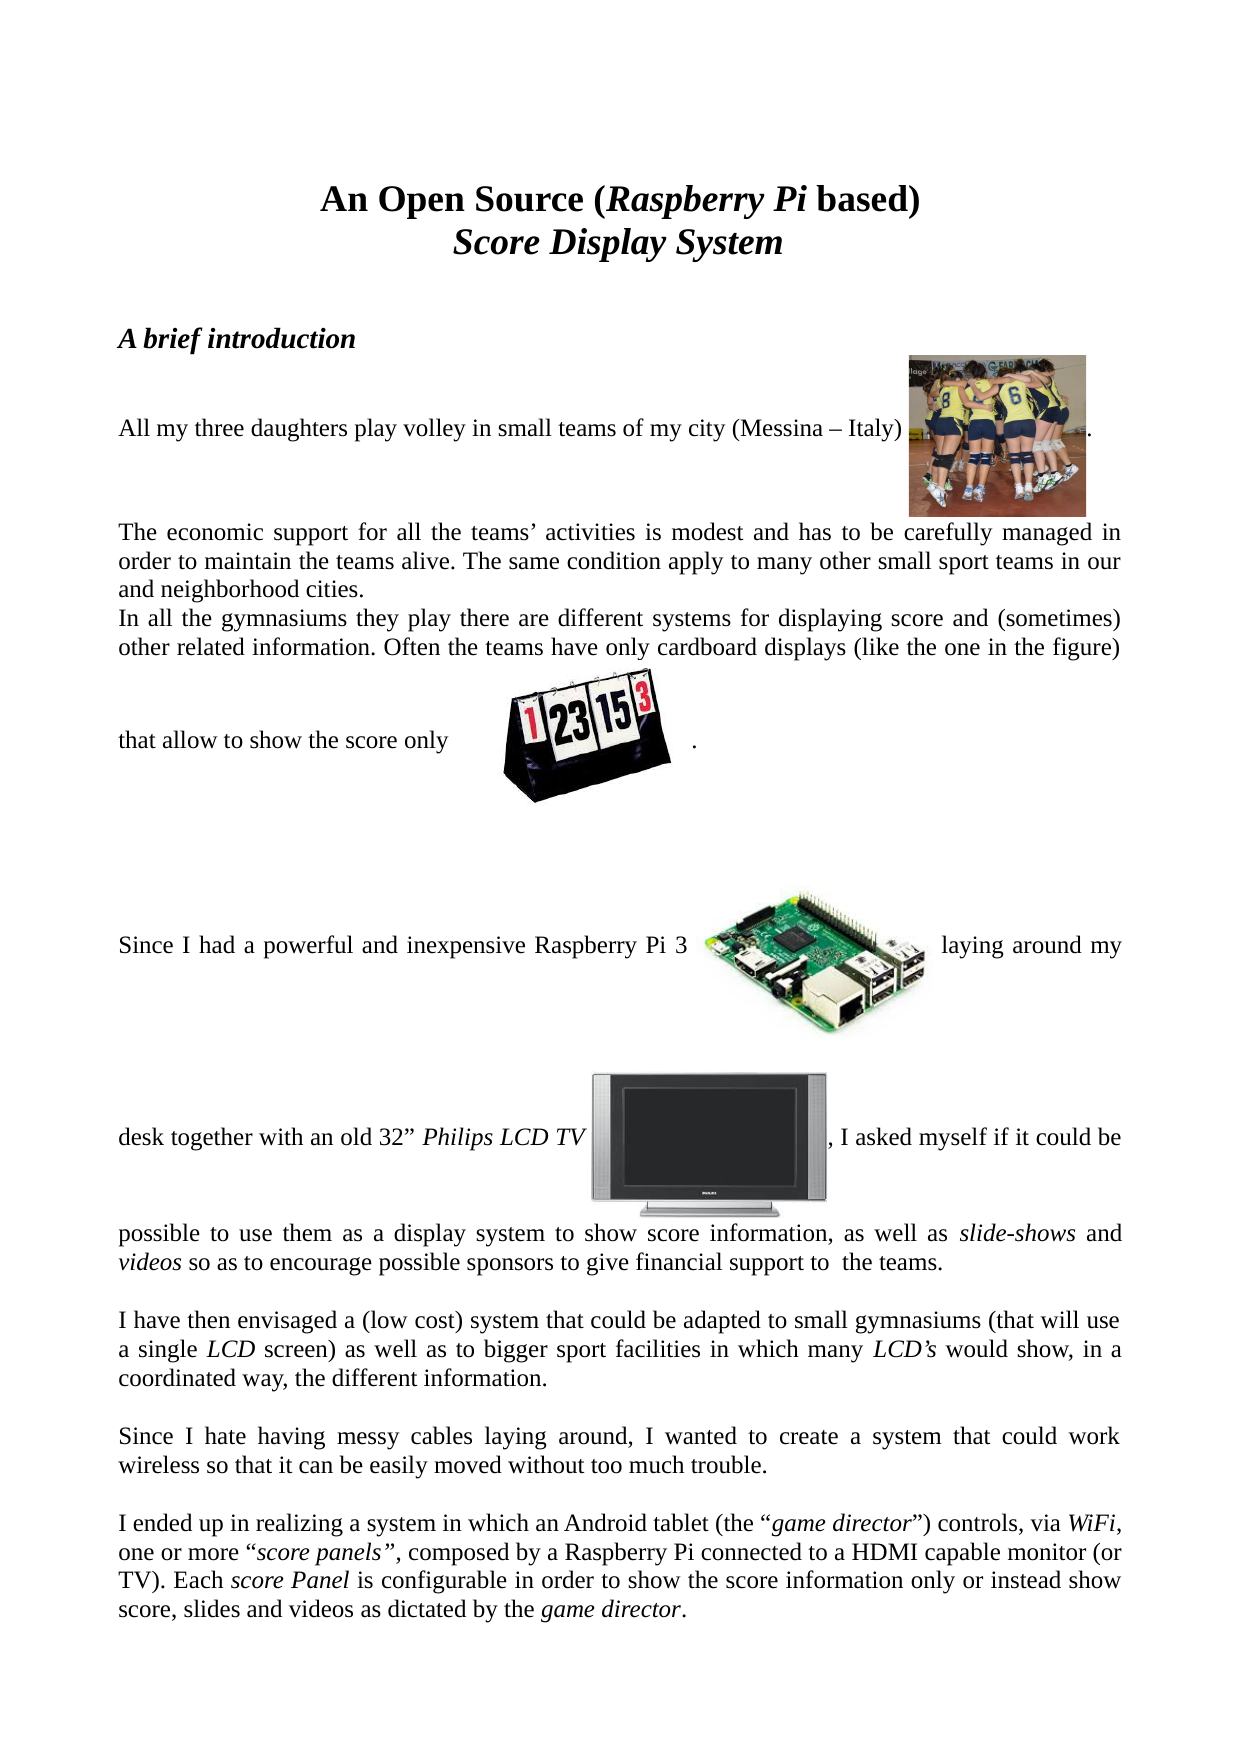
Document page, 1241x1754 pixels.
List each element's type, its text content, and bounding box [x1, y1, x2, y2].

text Since I hate having messy cables laying around, I wanted to create a system that could work wireless so that it can be easily moved without too much trouble. [118, 1421, 1122, 1478]
picture [938, 355, 994, 517]
text A brief introduction [118, 322, 1122, 355]
text I ended up in realizing a system in which an Android tablet (the “game director”) controls, via WiFi, one or more “score panels”, composed by a Raspberry Pi connected to a HDMI capable monitor (or TV). Each score Panel is configurable in order to show the score information only or instead show score, slides and videos as dictated by the game director. [118, 1508, 1122, 1623]
picture [591, 835, 933, 1219]
text . [994, 355, 1122, 517]
text Since I had a powerful and inexpensive Raspberry Pi 3 laying around my desk together with an old 32” Philips LCD TV , I asked myself if it could be possible to use them as a display system to show score information, as well as slide-shows and videos so as to encourage possible sponsors to give financial support to the teams. [118, 836, 1122, 1276]
text The economic support for all the teams’ activities is modest and has to be carefully managed in order to maintain the teams alive. The same condition apply to many other small sport teams in our and neighborhood cities. [118, 517, 1122, 603]
text In all the gymnasiums they play there are different systems for displaying score and (sometimes) other related information. Often the teams have only cardboard displays (like the one in the figure) that allow to show the score only . [118, 603, 1122, 836]
text An Open Source (Raspberry Pi based) [118, 176, 1122, 219]
text Score Display System [118, 219, 1122, 263]
picture [455, 660, 692, 836]
text All my three daughters play volley in small teams of my city (Messina – Italy) [118, 355, 938, 517]
text I have then envisaged a (low cost) system that could be adapted to small gymnasiums (that will use a single LCD screen) as well as to bigger sport facilities in which many LCD’s would show, in a coordinated way, the different information. [118, 1305, 1122, 1391]
